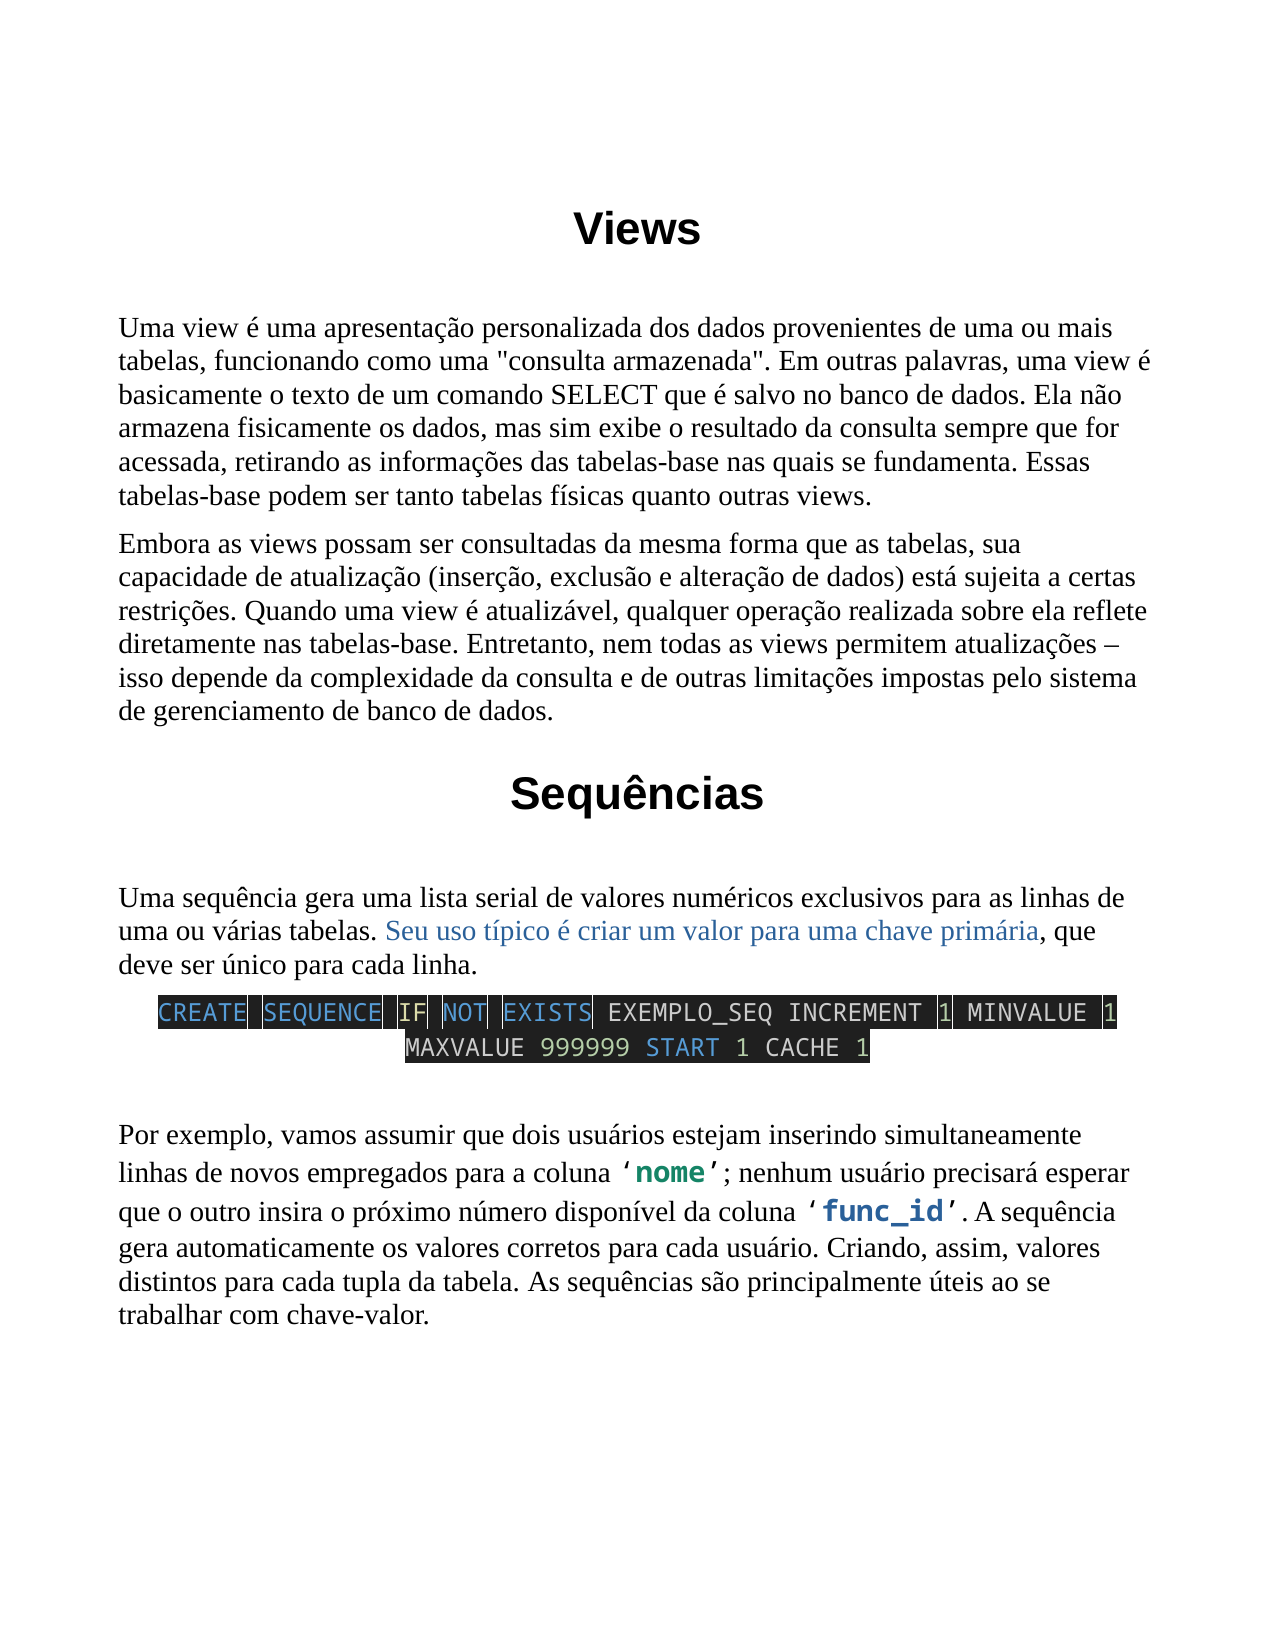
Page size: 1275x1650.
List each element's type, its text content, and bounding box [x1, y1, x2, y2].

text Uma sequência gera uma lista serial de valores numéricos exclusivos para as linhas de uma ou várias tabelas. Seu uso típico é criar um valor para uma chave primária, que deve ser único para cada linha. [118, 880, 1157, 981]
text Por exemplo, vamos assumir que dois usuários estejam inserindo simultaneamente linhas de novos empregados para a coluna ‘nome’; nenhum usuário precisará esperar que o outro insira o próximo número disponível da coluna ‘func_id’. A sequência gera automaticamente os valores corretos para cada usuário. Criando, assim, valores distintos para cada tupla da tabela. As sequências são principalmente úteis ao se trabalhar com chave-valor. [118, 1117, 1157, 1331]
text Embora as views possam ser consultadas da mesma forma que as tabelas, sua capacidade de atualização (inserção, exclusão e alteração de dados) está sujeita a certas restrições. Quando uma view é atualizável, qualquer operação realizada sobre ela reflete diretamente nas tabelas-base. Entretanto, nem todas as views permitem atualizações – isso depende da complexidade da consulta e de outras limitações impostas pelo sistema de gerenciamento de banco de dados. [118, 526, 1157, 727]
subtitle Sequências [118, 767, 1157, 819]
text CREATE SEQUENCE IF NOT EXISTS EXEMPLO_SEQ INCREMENT 1 MINVALUE 1 MAXVALUE 999999 START 1 CACHE 1 [118, 995, 1157, 1063]
text Uma view é uma apresentação personalizada dos dados provenientes de uma ou mais tabelas, funcionando como uma "consulta armazenada". Em outras palavras, uma view é basicamente o texto de um comando SELECT que é salvo no banco de dados. Ela não armazena fisicamente os dados, mas sim exibe o resultado da consulta sempre que for acessada, retirando as informações das tabelas-base nas quais se fundamenta. Essas tabelas-base podem ser tanto tabelas físicas quanto outras views. [118, 310, 1157, 511]
subtitle Views [118, 201, 1157, 254]
